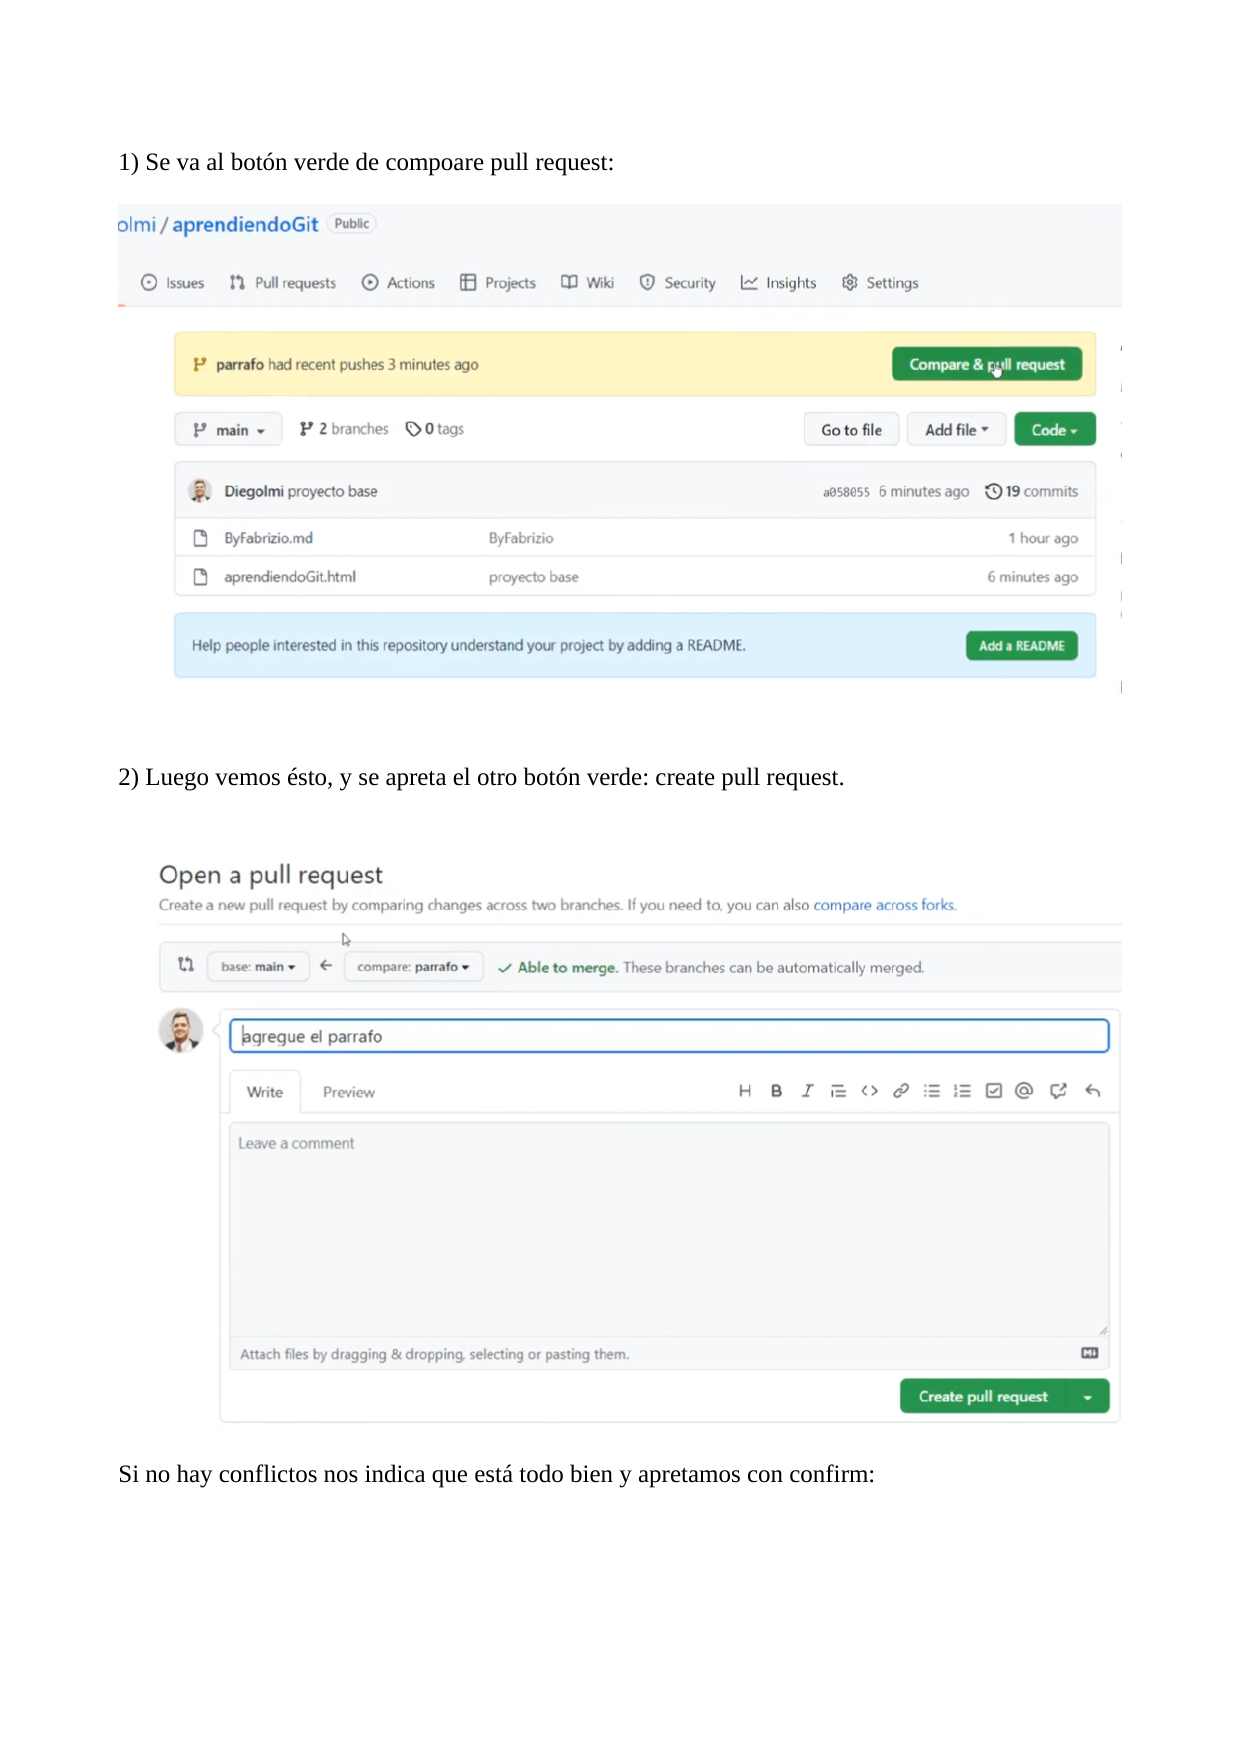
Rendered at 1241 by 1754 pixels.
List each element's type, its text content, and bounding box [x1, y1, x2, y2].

picture [118, 848, 1122, 1431]
text 2) Luego vemos ésto, y se apreta el otro botón verde: create pull request. [118, 762, 1122, 791]
text Si no hay conflictos nos indica que está todo bien y apretamos con confirm: [118, 1459, 1122, 1488]
text 1) Se va al botón verde de compoare pull request: [118, 147, 1122, 176]
picture [118, 204, 1122, 705]
